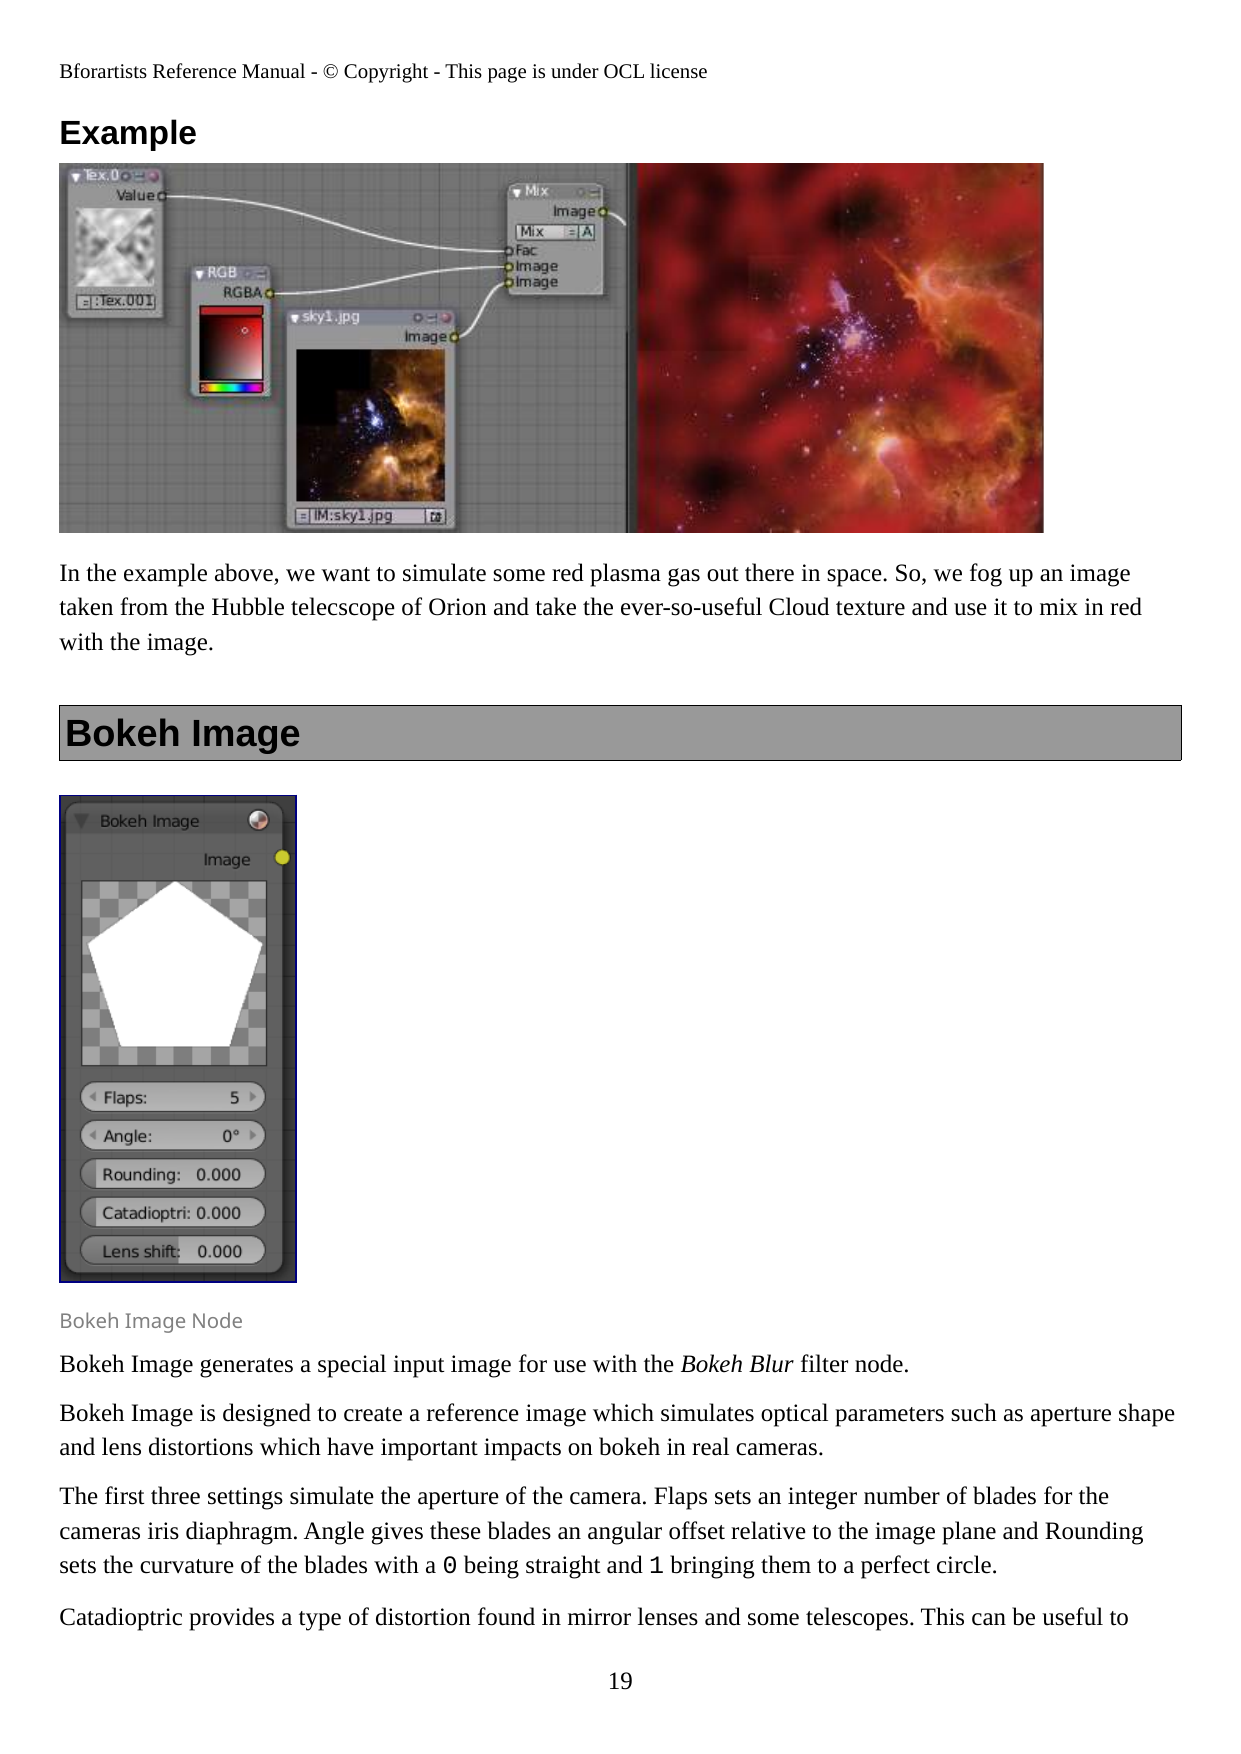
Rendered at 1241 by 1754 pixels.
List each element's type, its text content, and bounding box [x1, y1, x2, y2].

text Bokeh Image Node [59, 1303, 1181, 1334]
picture [61, 796, 295, 1281]
text Bokeh Image generates a special input image for use with the Bokeh Blur filter node. [59, 1349, 1181, 1377]
text Bokeh Image is designed to create a reference image which simulates optical parameters such as aperture shape and lens distortions which have important impacts on bokeh in real cameras. [59, 1398, 1181, 1461]
text In the example above, we want to simulate some red plasma gas out there in space. So, we fog up an image taken from the Hubble telecscope of Orion and take the ever-so-useful Cloud texture and use it to mix in red with the image. [59, 558, 1181, 656]
text Catadioptric provides a type of distortion found in mirror lenses and some telescopes. This can be useful to [59, 1602, 1181, 1631]
subtitle Example [59, 113, 1181, 151]
text The first three settings simulate the aperture of the camera. Flaps sets an integer number of blades for the cameras iris diaphragm. Angle gives these blades an angular offset relative to the image plane and Rounding sets the curvature of the blades with a 0 being straight and 1 bringing them to a perfect circle. [59, 1481, 1181, 1581]
picture [59, 163, 1044, 533]
table_header Bokeh Image [60, 706, 1181, 760]
